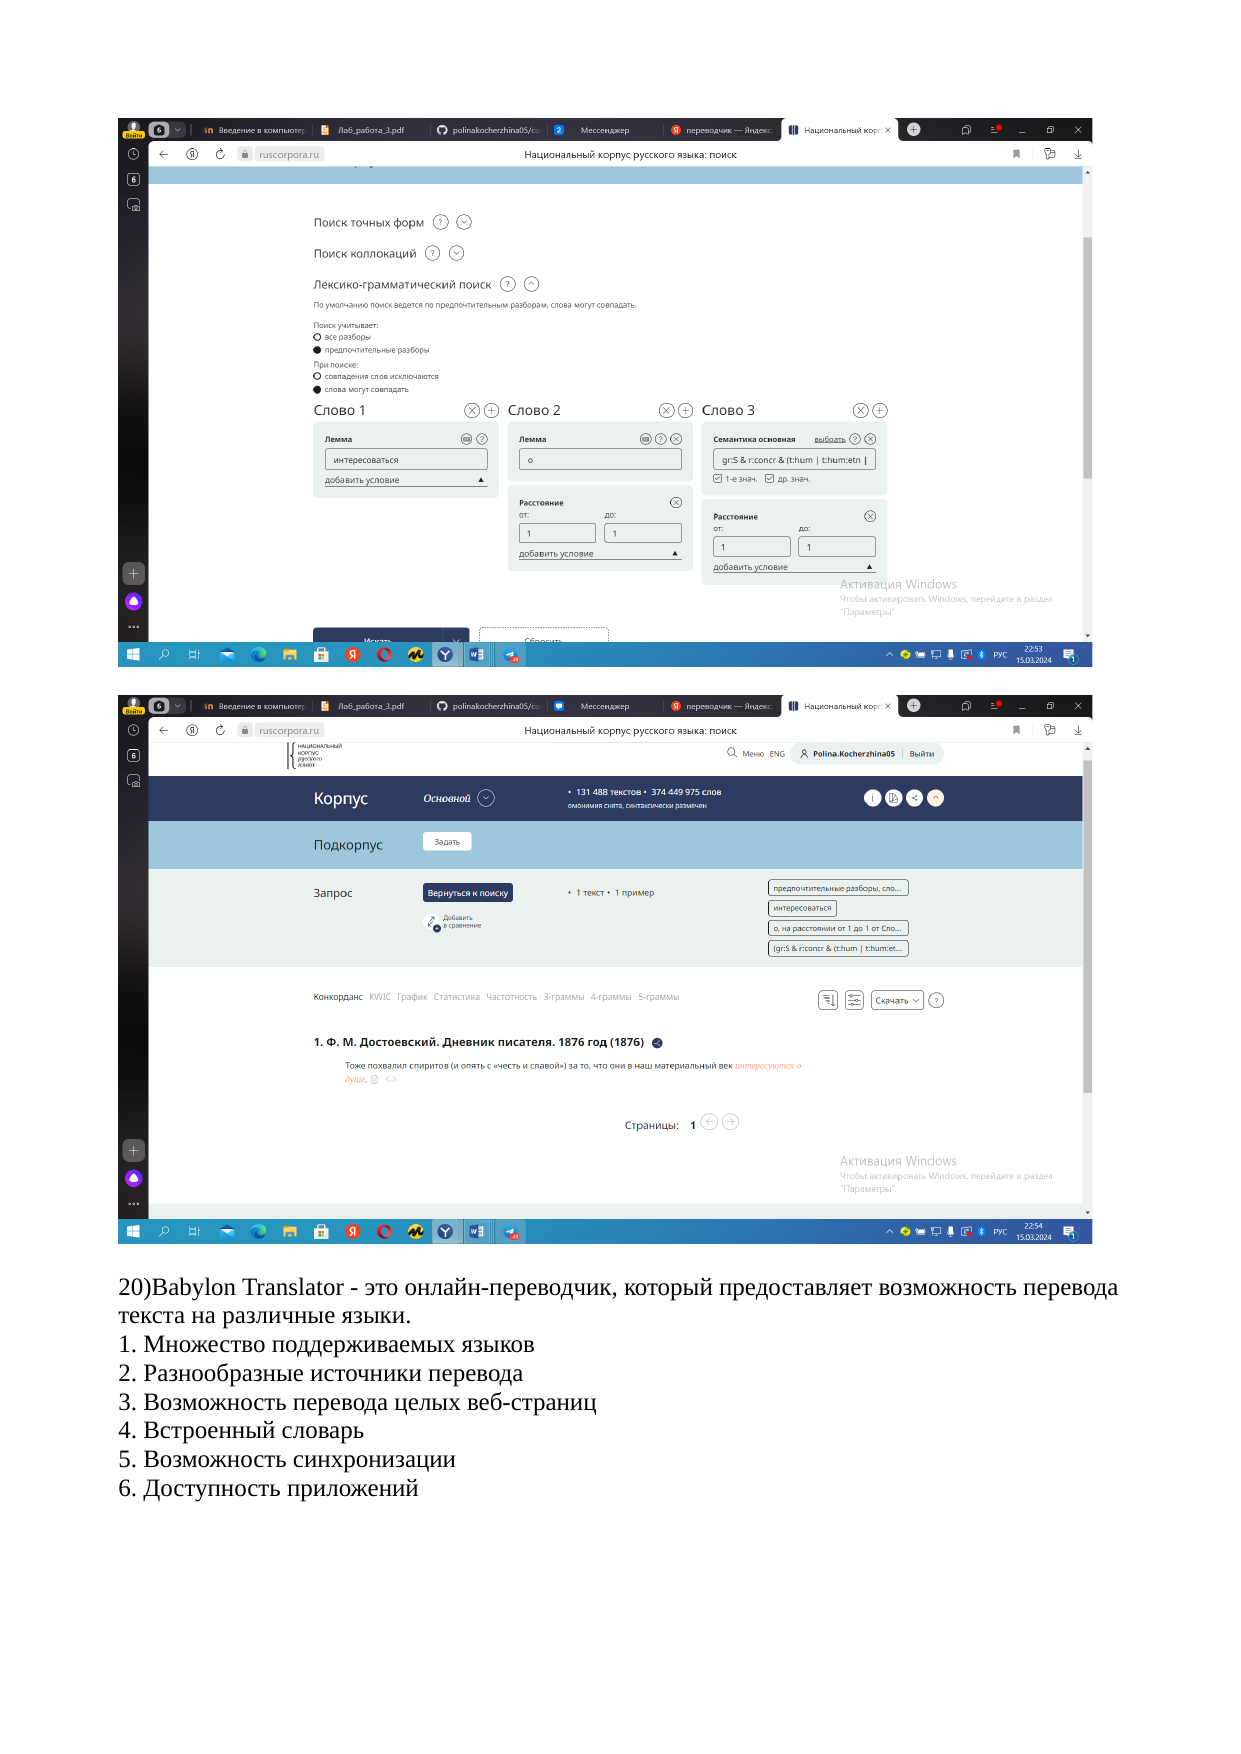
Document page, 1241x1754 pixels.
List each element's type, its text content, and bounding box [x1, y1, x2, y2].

text 6. Доступность приложений [118, 1473, 1122, 1502]
text 4. Встроенный словарь [118, 1416, 1122, 1444]
picture [118, 118, 1093, 667]
text 1. Множество поддерживаемых языков [118, 1329, 1122, 1358]
text 2. Разнообразные источники перевода [118, 1358, 1122, 1387]
text 20)Babylon Translator - это онлайн-переводчик, который предоставляет возможность перевода текста на различные языки. [118, 1272, 1122, 1329]
text 5. Возможность синхронизации [118, 1444, 1122, 1473]
picture [118, 695, 1093, 1244]
text 3. Возможность перевода целых веб-страниц [118, 1387, 1122, 1416]
